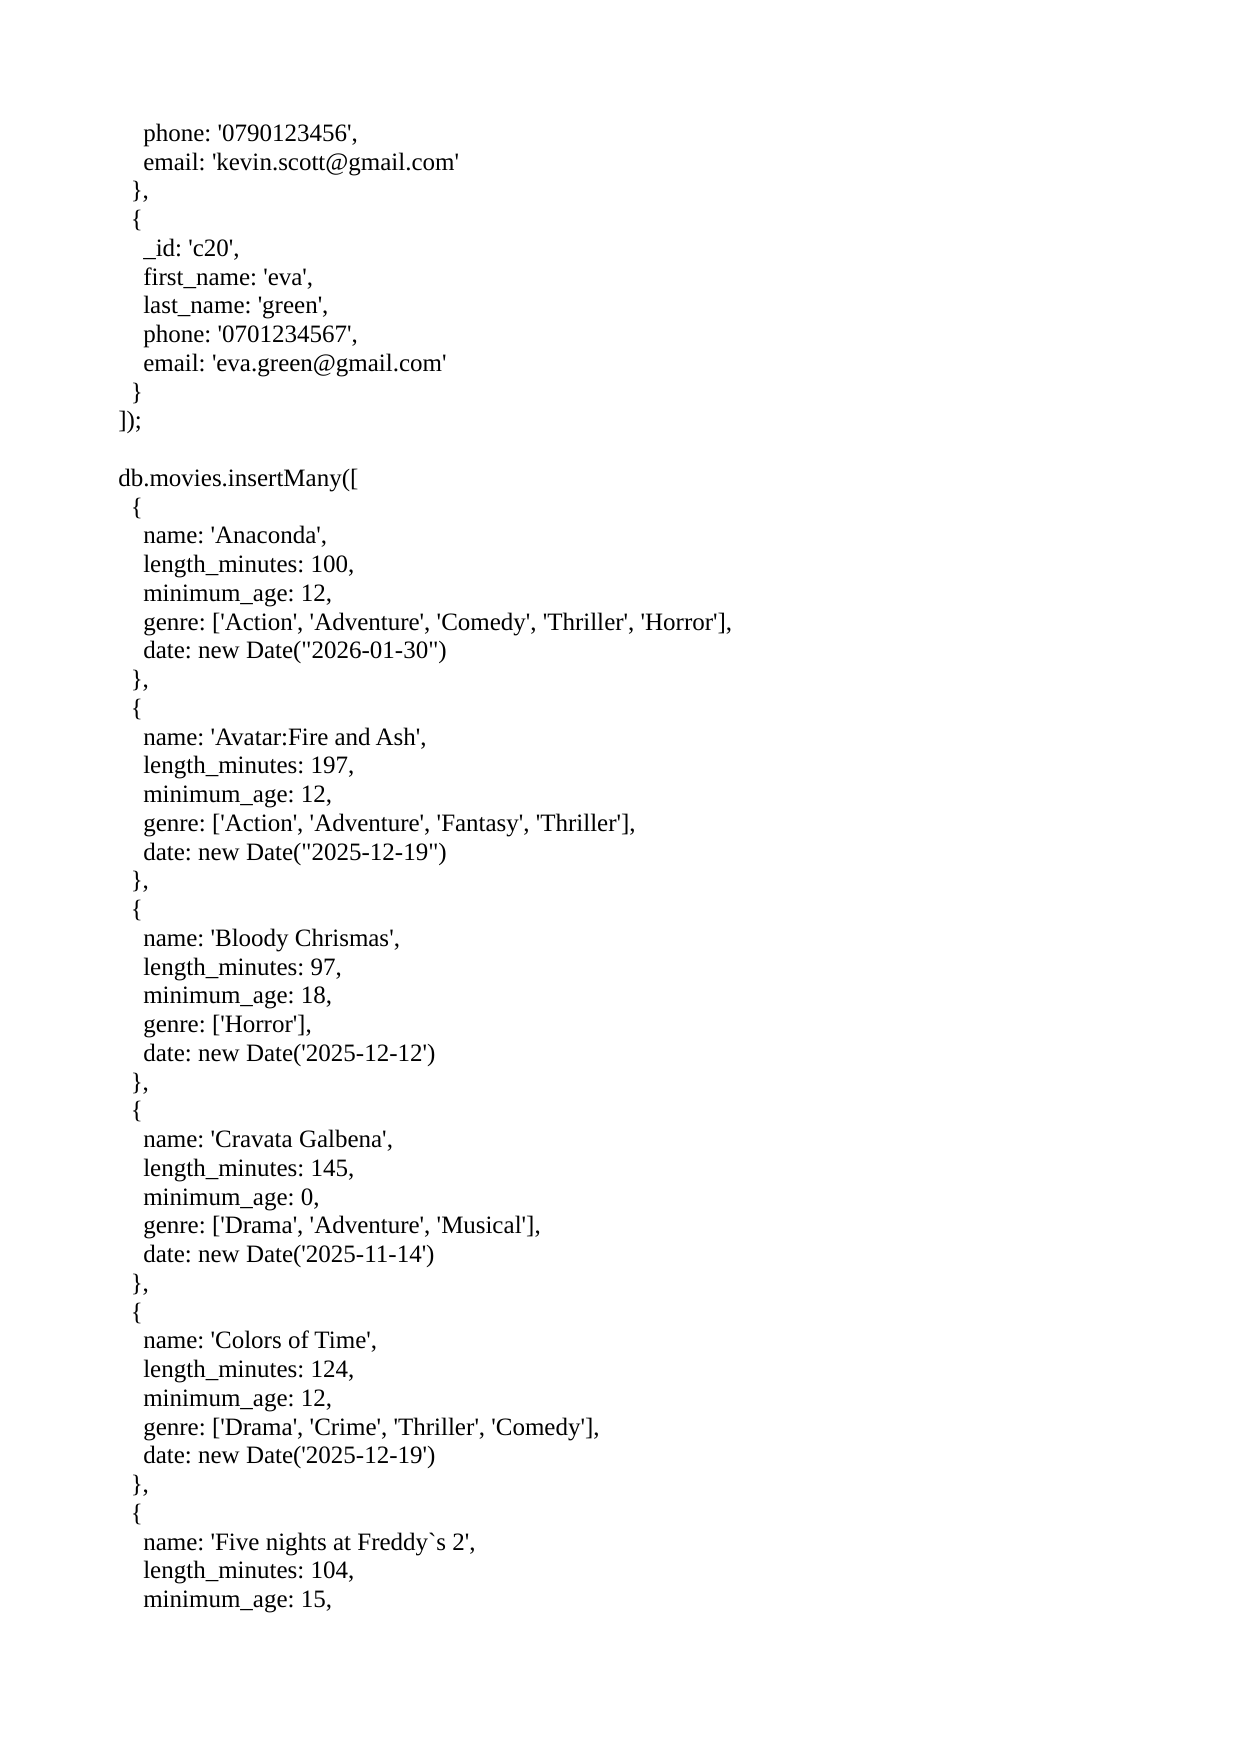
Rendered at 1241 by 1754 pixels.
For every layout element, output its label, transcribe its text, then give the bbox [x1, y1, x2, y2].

text genre: ['Action', 'Adventure', 'Fantasy', 'Thriller'], [118, 808, 1122, 837]
text }, [118, 866, 1122, 894]
text }, [118, 1469, 1122, 1498]
text minimum_age: 12, [118, 1383, 1122, 1412]
text email: 'kevin.scott@gmail.com' [118, 147, 1122, 176]
text date: new Date('2025-12-12') [118, 1038, 1122, 1067]
text length_minutes: 124, [118, 1354, 1122, 1383]
text }, [118, 1268, 1122, 1297]
text length_minutes: 104, [118, 1556, 1122, 1584]
text minimum_age: 0, [118, 1182, 1122, 1211]
text } [118, 377, 1122, 406]
text name: 'Avatar:Fire and Ash', [118, 722, 1122, 751]
text genre: ['Horror'], [118, 1009, 1122, 1038]
text }, [118, 664, 1122, 693]
text name: 'Bloody Chrismas', [118, 923, 1122, 952]
text genre: ['Drama', 'Adventure', 'Musical'], [118, 1211, 1122, 1239]
text { [118, 204, 1122, 233]
text }, [118, 1067, 1122, 1096]
text last_name: 'green', [118, 291, 1122, 319]
text { [118, 1096, 1122, 1124]
text email: 'eva.green@gmail.com' [118, 348, 1122, 377]
text { [118, 894, 1122, 923]
text length_minutes: 145, [118, 1153, 1122, 1182]
text length_minutes: 97, [118, 952, 1122, 981]
text { [118, 492, 1122, 521]
text date: new Date('2025-12-19') [118, 1441, 1122, 1469]
text minimum_age: 18, [118, 981, 1122, 1009]
text name: 'Colors of Time', [118, 1326, 1122, 1354]
text _id: 'c20', [118, 233, 1122, 262]
text name: 'Five nights at Freddy`s 2', [118, 1527, 1122, 1556]
text phone: '0790123456', [118, 118, 1122, 147]
text { [118, 693, 1122, 722]
text { [118, 1297, 1122, 1326]
text phone: '0701234567', [118, 319, 1122, 348]
text length_minutes: 100, [118, 549, 1122, 578]
text name: 'Cravata Galbena', [118, 1124, 1122, 1153]
text minimum_age: 15, [118, 1584, 1122, 1613]
text date: new Date("2026-01-30") [118, 636, 1122, 664]
text genre: ['Action', 'Adventure', 'Comedy', 'Thriller', 'Horror'], [118, 607, 1122, 636]
text genre: ['Drama', 'Crime', 'Thriller', 'Comedy'], [118, 1412, 1122, 1441]
text minimum_age: 12, [118, 578, 1122, 607]
text }, [118, 176, 1122, 204]
text { [118, 1498, 1122, 1527]
text name: 'Anaconda', [118, 521, 1122, 549]
text ]); [118, 406, 1122, 434]
text date: new Date("2025-12-19") [118, 837, 1122, 866]
text date: new Date('2025-11-14') [118, 1239, 1122, 1268]
text first_name: 'eva', [118, 262, 1122, 291]
text length_minutes: 197, [118, 751, 1122, 779]
text db.movies.insertMany([ [118, 463, 1122, 492]
text minimum_age: 12, [118, 779, 1122, 808]
